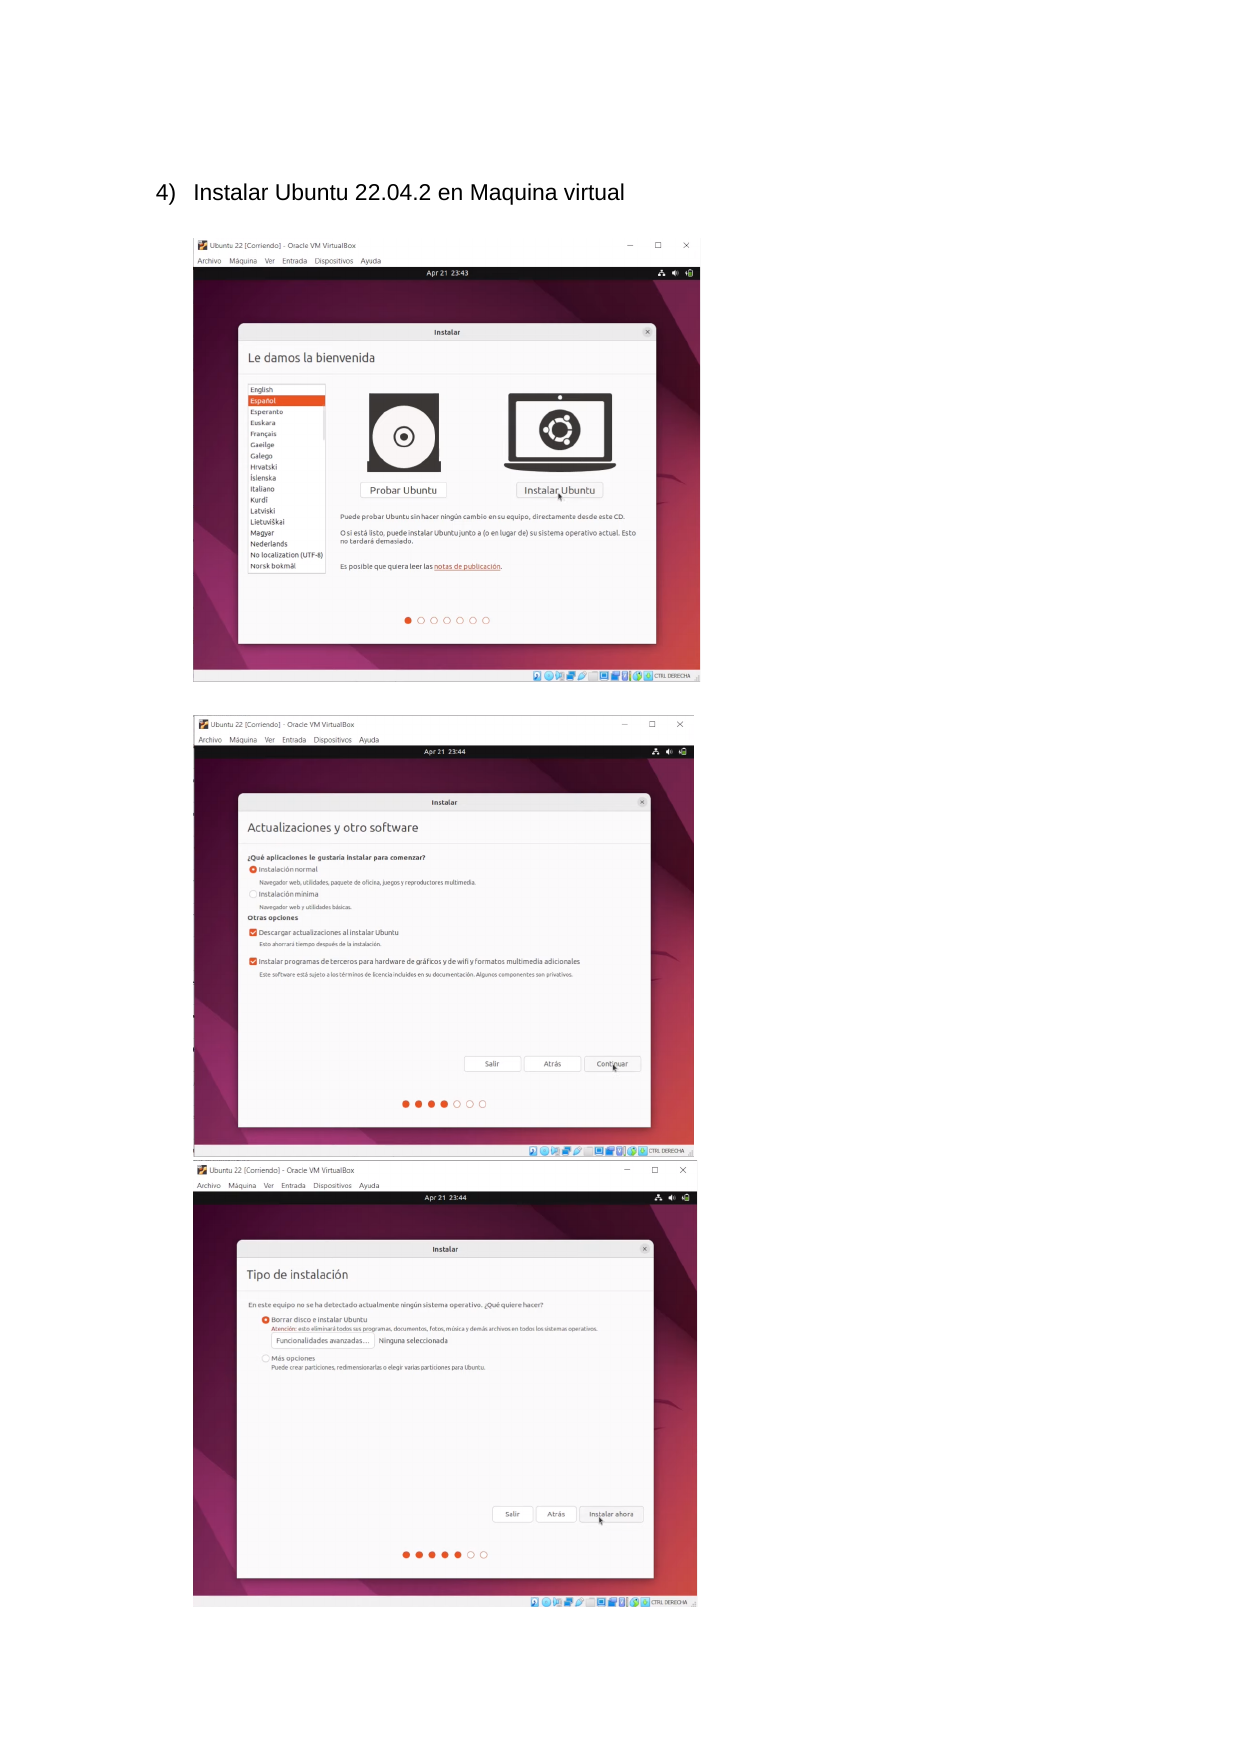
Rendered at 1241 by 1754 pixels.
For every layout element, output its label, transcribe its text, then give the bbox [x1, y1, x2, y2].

picture [193, 238, 701, 682]
picture [193, 1160, 698, 1607]
list Instalar Ubuntu 22.04.2 en Maquina virtual [156, 178, 1122, 205]
picture [193, 715, 694, 1157]
